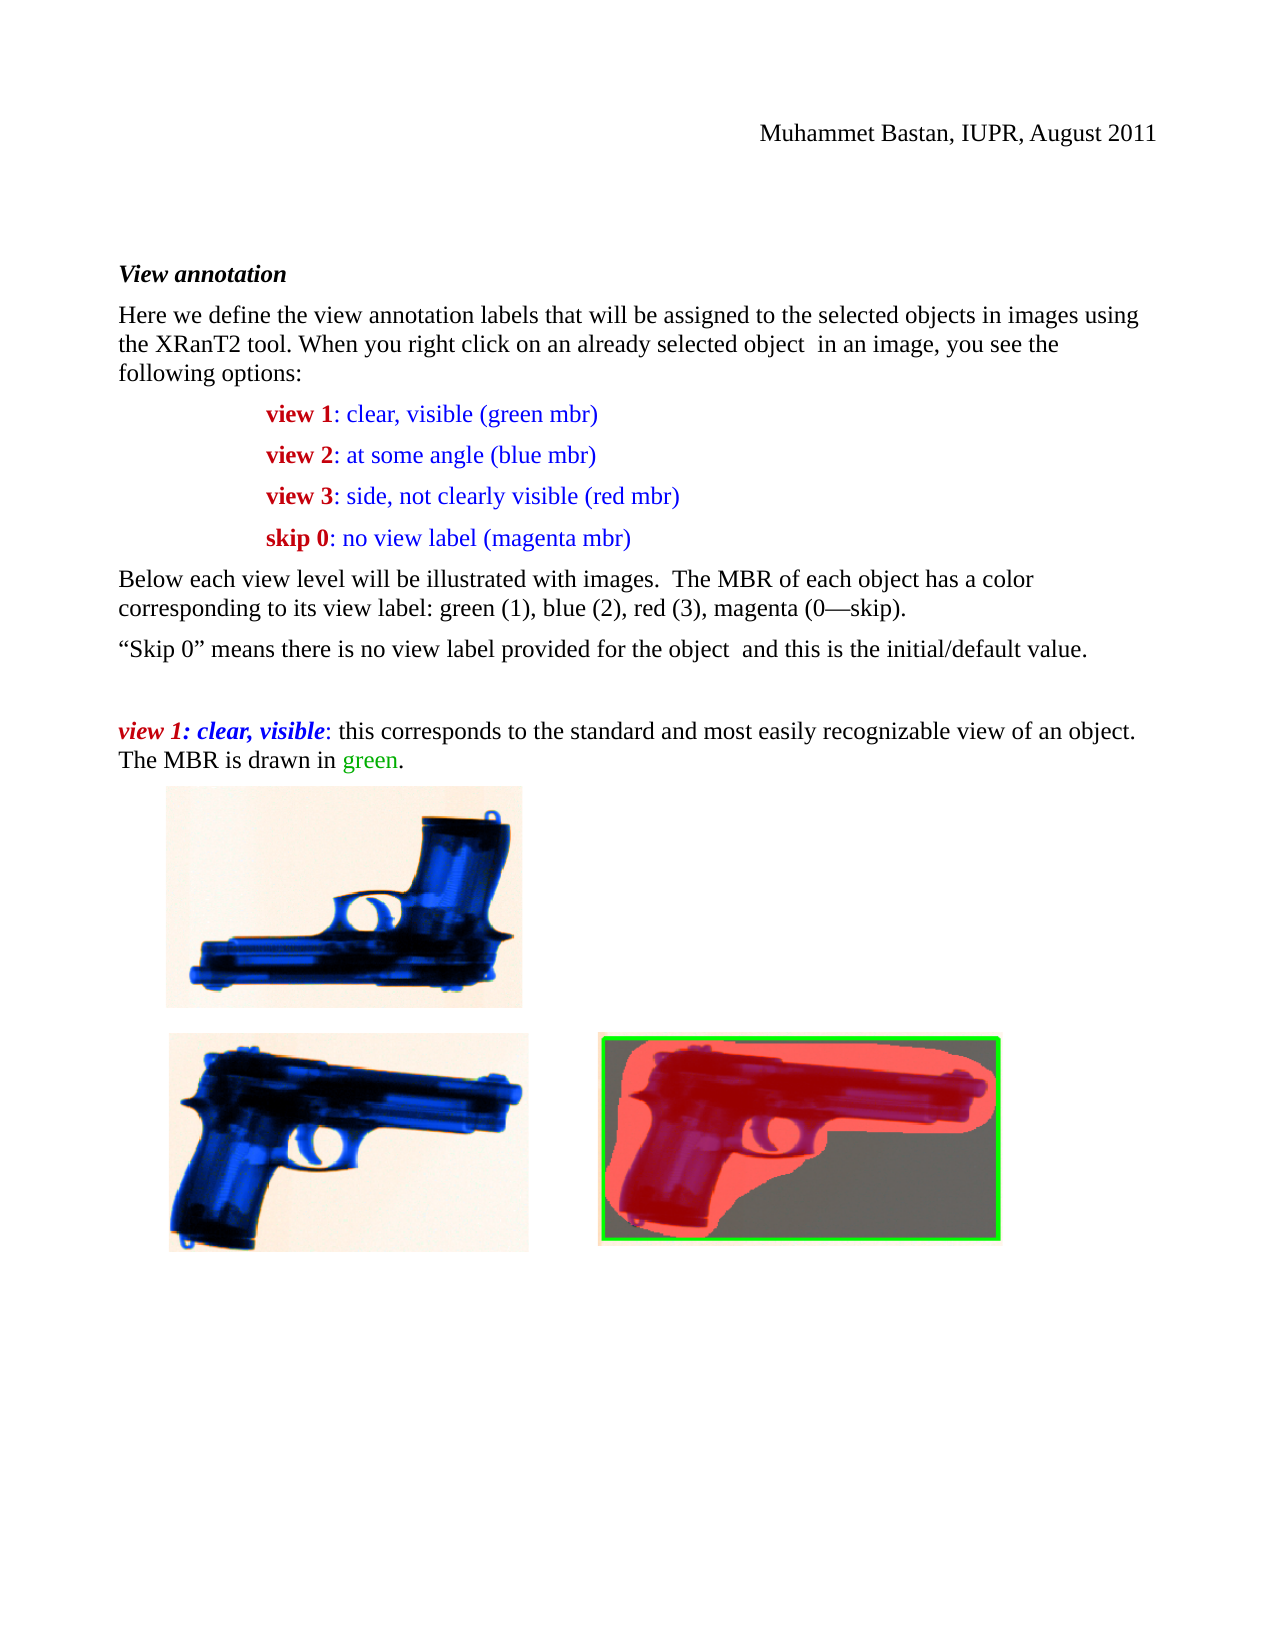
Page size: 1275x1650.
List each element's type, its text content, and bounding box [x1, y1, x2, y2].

text “Skip 0” means there is no view label provided for the object and this is the initial/default value. [118, 634, 1157, 663]
picture [165, 786, 523, 1008]
text view 1: clear, visible (green mbr) [266, 399, 1157, 428]
picture [168, 1033, 529, 1252]
text Below each view level will be illustrated with images. The MBR of each object has a color corresponding to its view label: green (1), blue (2), red (3), magenta (0—skip). [118, 564, 1157, 621]
text view 3: side, not clearly visible (red mbr) [266, 481, 1157, 510]
text Here we define the view annotation labels that will be assigned to the selected objects in images using the XRanT2 tool. When you right click on an already selected object in an image, you see the following options: [118, 300, 1157, 386]
text skip 0: no view label (magenta mbr) [266, 523, 1157, 551]
text view 1: clear, visible: this corresponds to the standard and most easily recognizable view of an object. The MBR is drawn in green. [118, 716, 1157, 774]
picture [597, 1032, 1003, 1246]
text view 2: at some angle (blue mbr) [266, 440, 1157, 469]
text View annotation [118, 259, 1157, 288]
